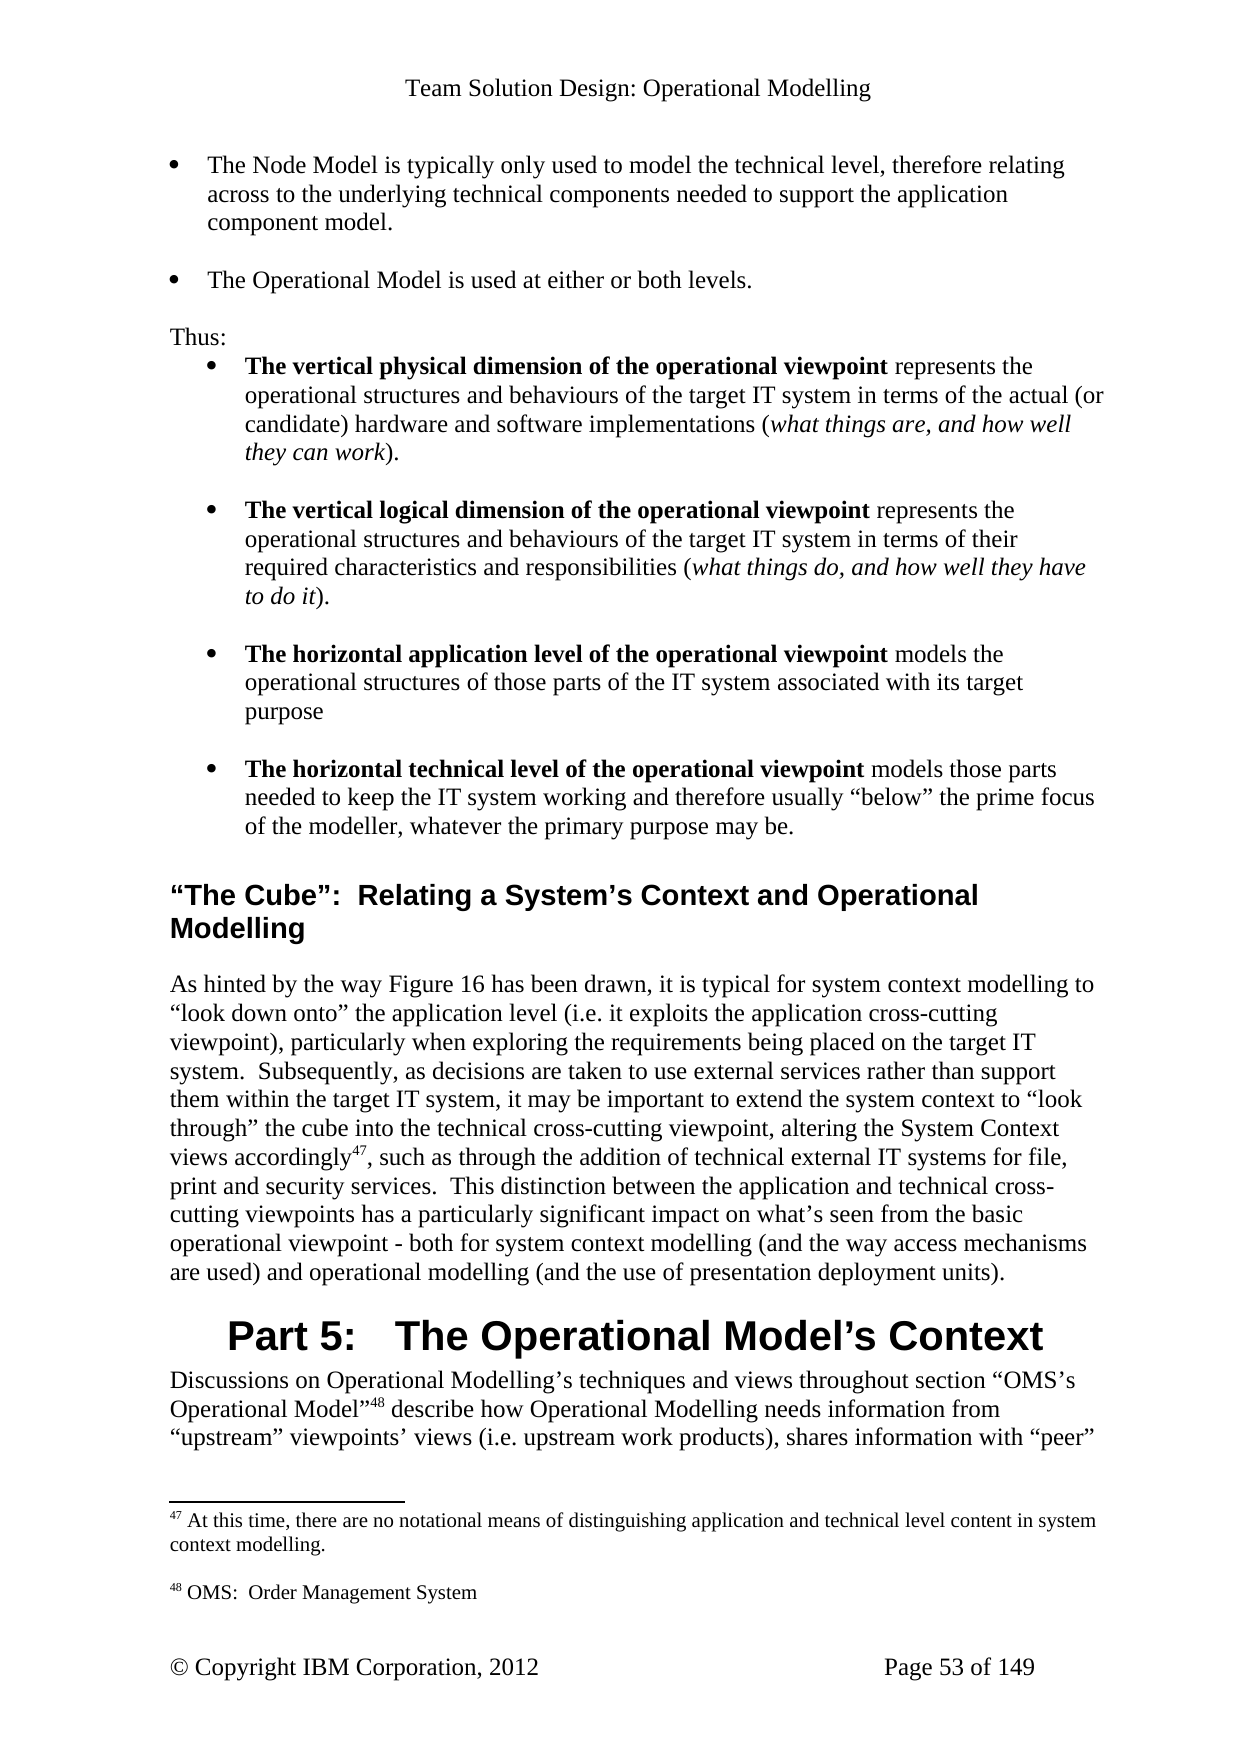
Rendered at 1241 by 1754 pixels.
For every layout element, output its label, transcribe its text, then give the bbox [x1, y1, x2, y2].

subtitle The Operational Model’s Context [227, 1311, 1107, 1359]
text At this time, there are no notational means of distinguishing application and technical level content in system context modelling. [169, 1508, 1107, 1556]
text Discussions on Operational Modelling’s techniques and views throughout section “OMS’s Operational Model” describe how Operational Modelling needs information from “upstream” viewpoints’ views (i.e. upstream work products), shares information with “peer” [169, 1365, 1107, 1451]
list The Operational Model is used at either or both levels. [169, 265, 1107, 294]
list The horizontal technical level of the operational viewpoint models those parts needed to keep the IT system working and therefore usually “below” the prime focus of the modeller, whatever the primary purpose may be. [207, 754, 1107, 840]
list The horizontal application level of the operational viewpoint models the operational structures of those parts of the IT system associated with its target purpose [207, 639, 1107, 754]
text OMS: Order Management System [169, 1580, 1107, 1604]
subtitle “The Cube”: Relating a System’s Context and Operational Modelling [169, 877, 1107, 944]
list The vertical logical dimension of the operational viewpoint represents the operational structures and behaviours of the target IT system in terms of their required characteristics and responsibilities (what things do, and how well they have to do it). [207, 495, 1107, 610]
list The vertical physical dimension of the operational viewpoint represents the operational structures and behaviours of the target IT system in terms of the actual (or candidate) hardware and software implementations (what things are, and how well they can work). [207, 351, 1107, 495]
text Thus: [169, 322, 1107, 351]
list The Node Model is typically only used to model the technical level, therefore relating across to the underlying technical components needed to support the application component model. [169, 150, 1107, 265]
text As hinted by the way Figure 16 has been drawn, it is typical for system context modelling to “look down onto” the application level (i.e. it exploits the application cross-cutting viewpoint), particularly when exploring the requirements being placed on the target IT system. Subsequently, as decisions are taken to use external services rather than support them within the target IT system, it may be important to extend the system context to “look through” the cube into the technical cross-cutting viewpoint, altering the System Context views accordingly, such as through the addition of technical external IT systems for file, print and security services. This distinction between the application and technical cross-cutting viewpoints has a particularly significant impact on what’s seen from the basic operational viewpoint - both for system context modelling (and the way access mechanisms are used) and operational modelling (and the use of presentation deployment units). [169, 969, 1107, 1286]
